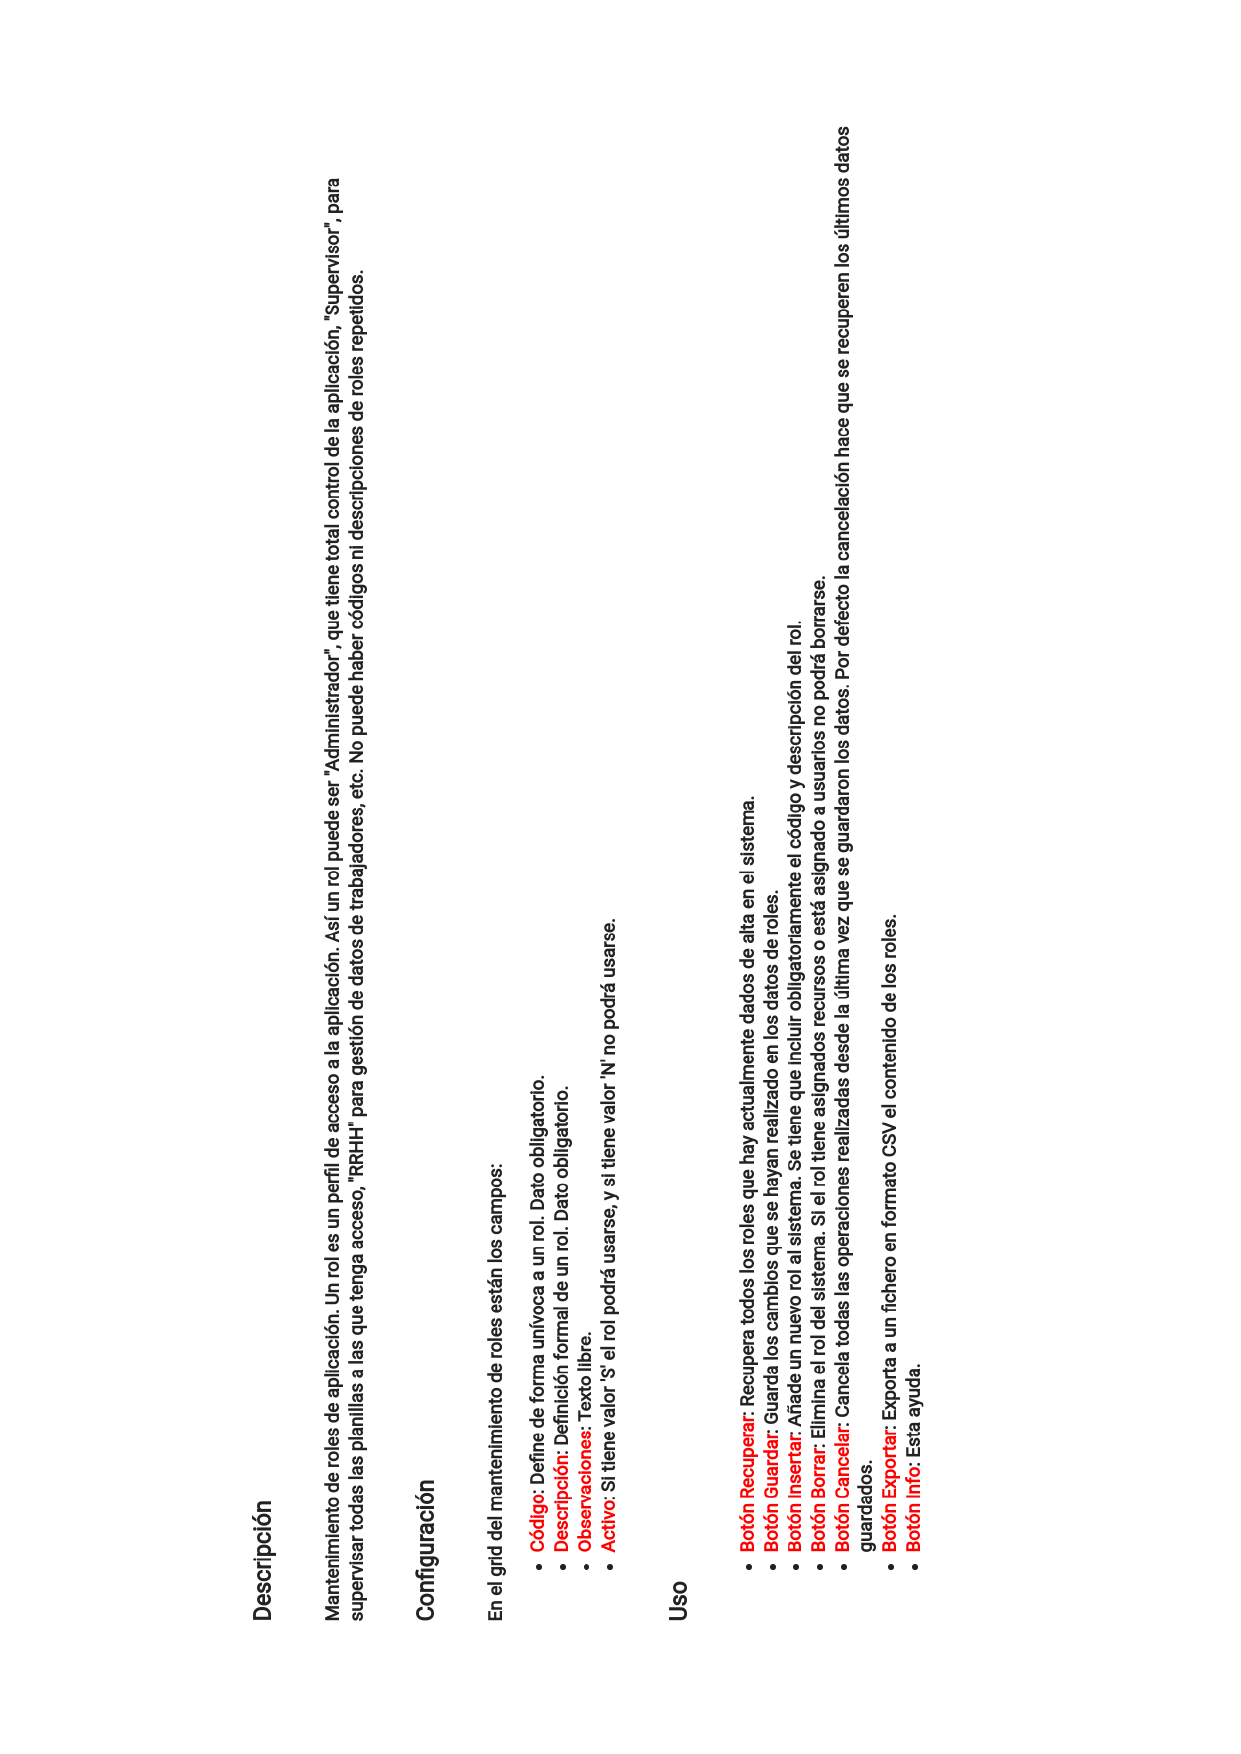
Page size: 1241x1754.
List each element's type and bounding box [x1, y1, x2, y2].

picture [249, 123, 924, 1622]
